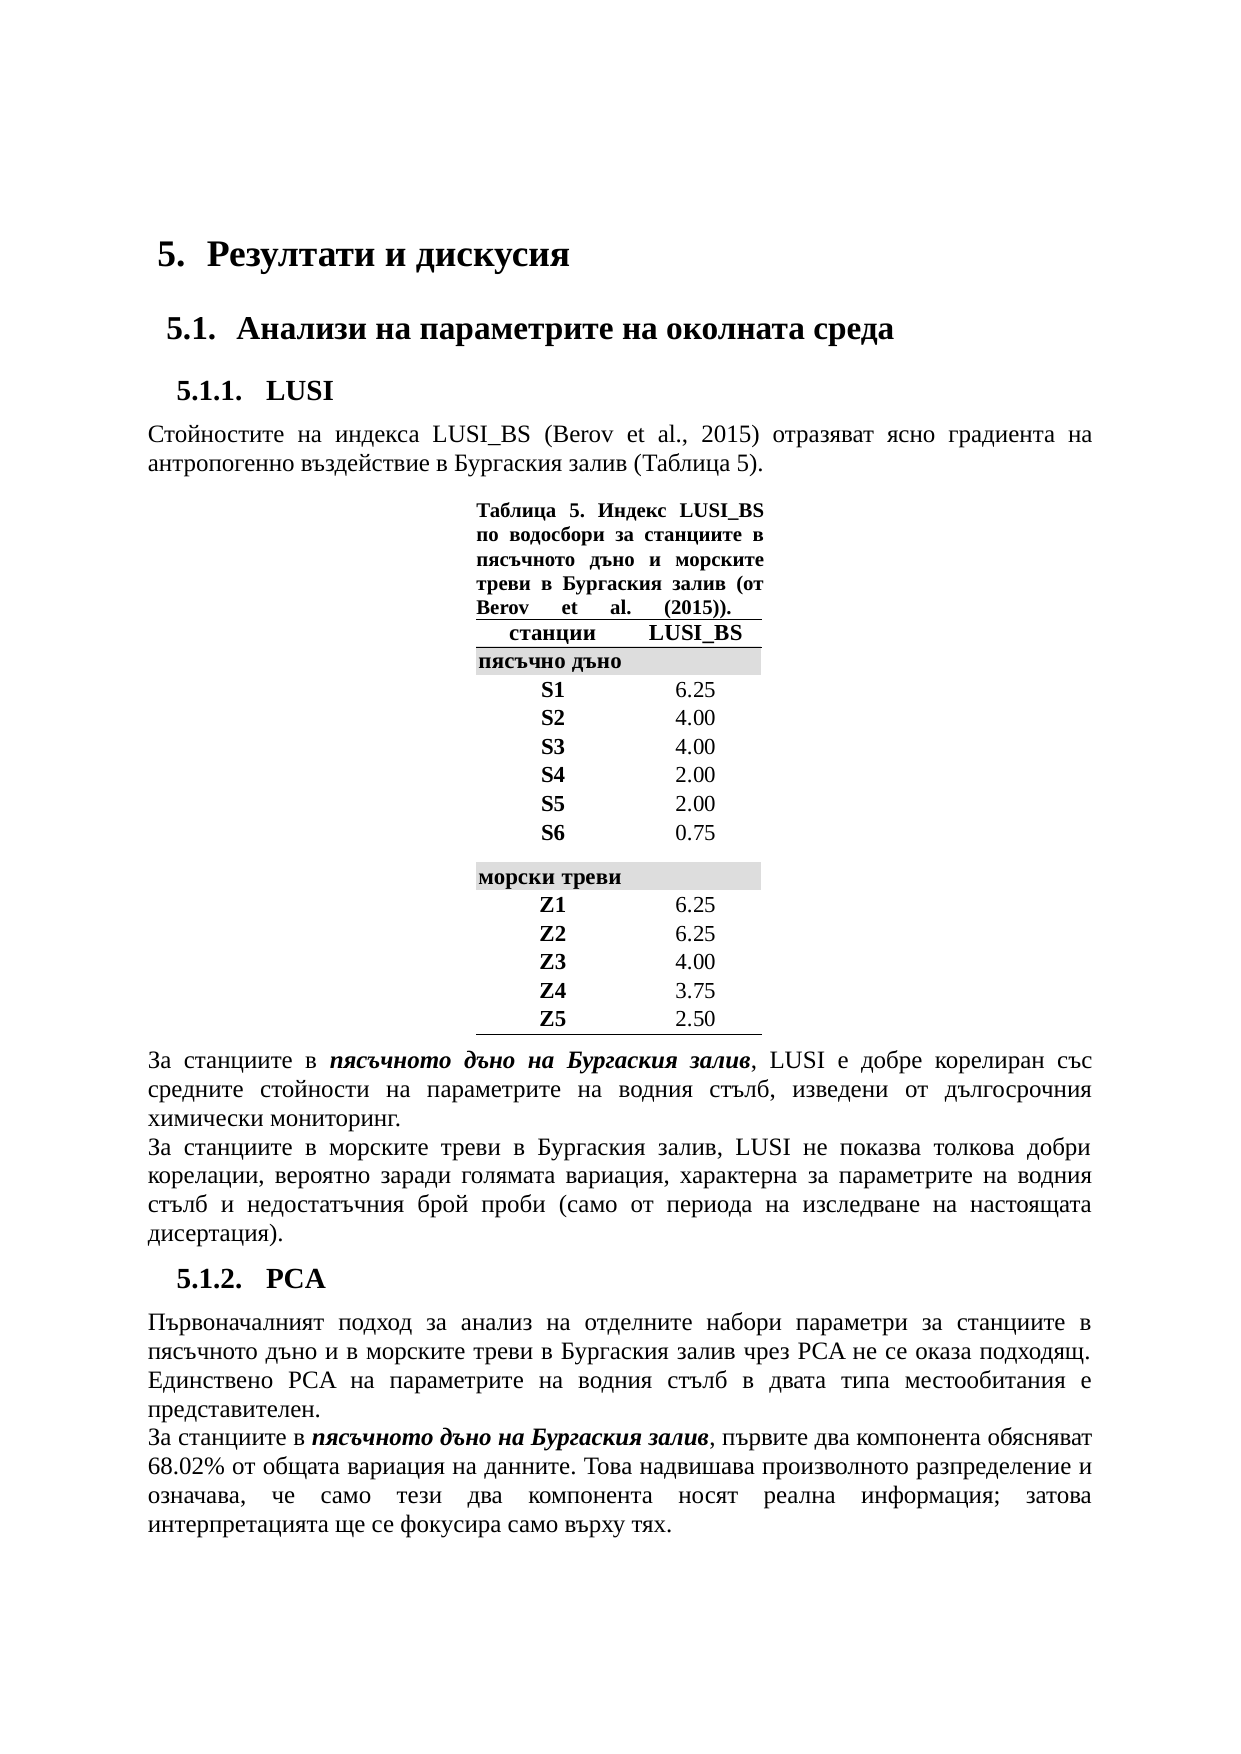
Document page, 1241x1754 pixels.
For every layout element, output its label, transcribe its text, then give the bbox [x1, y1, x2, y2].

text Стойностите на индекса LUSI_BS (Berov et al., 2015) отразяват ясно градиента на антропогенно въздействие в Бургаския залив (Таблица 5). [148, 419, 1093, 477]
text За станциите в пясъчното дъно на Бургаския залив, LUSI е добре корелиран със средните стойности на параметрите на водния стълб, изведени от дългосрочния химически мониторинг. [148, 1046, 1093, 1132]
text Таблица 5. Индекс LUSI_BS по водосбори за станциите в пясъчното дъно и морските треви в Бургаския залив (от Berov et al. (2015)). [476, 498, 764, 1037]
subtitle Анализи на параметрите на околната среда [224, 308, 1093, 346]
subtitle Резултати и дискусия [185, 232, 1093, 275]
text Първоначалният подход за анализ на отделните набори параметри за станциите в пясъчното дъно и в морските треви в Бургаския залив чрез PCA не се оказа подходящ. Единствено PCA на параметрите на водния стълб в двата типа местообитания е представителен. [148, 1307, 1093, 1422]
text За станциите в пясъчното дъно на Бургаския залив, първите два компонента обясняват 68.02% от общата вариация на данните. Това надвишава произволното разпределение и означава, че само тези два компонента носят реална информация; затова интерпретацията ще се фокусира само върху тях. [148, 1422, 1093, 1537]
subtitle LUSI [242, 373, 1093, 407]
text За станциите в морските треви в Бургаския залив, LUSI не показва толкова добри корелации, вероятно заради голямата вариация, характерна за параметрите на водния стълб и недостатъчния брой проби (само от периода на изследване на настоящата дисертация). [148, 1132, 1093, 1247]
subtitle PCA [242, 1261, 1093, 1295]
